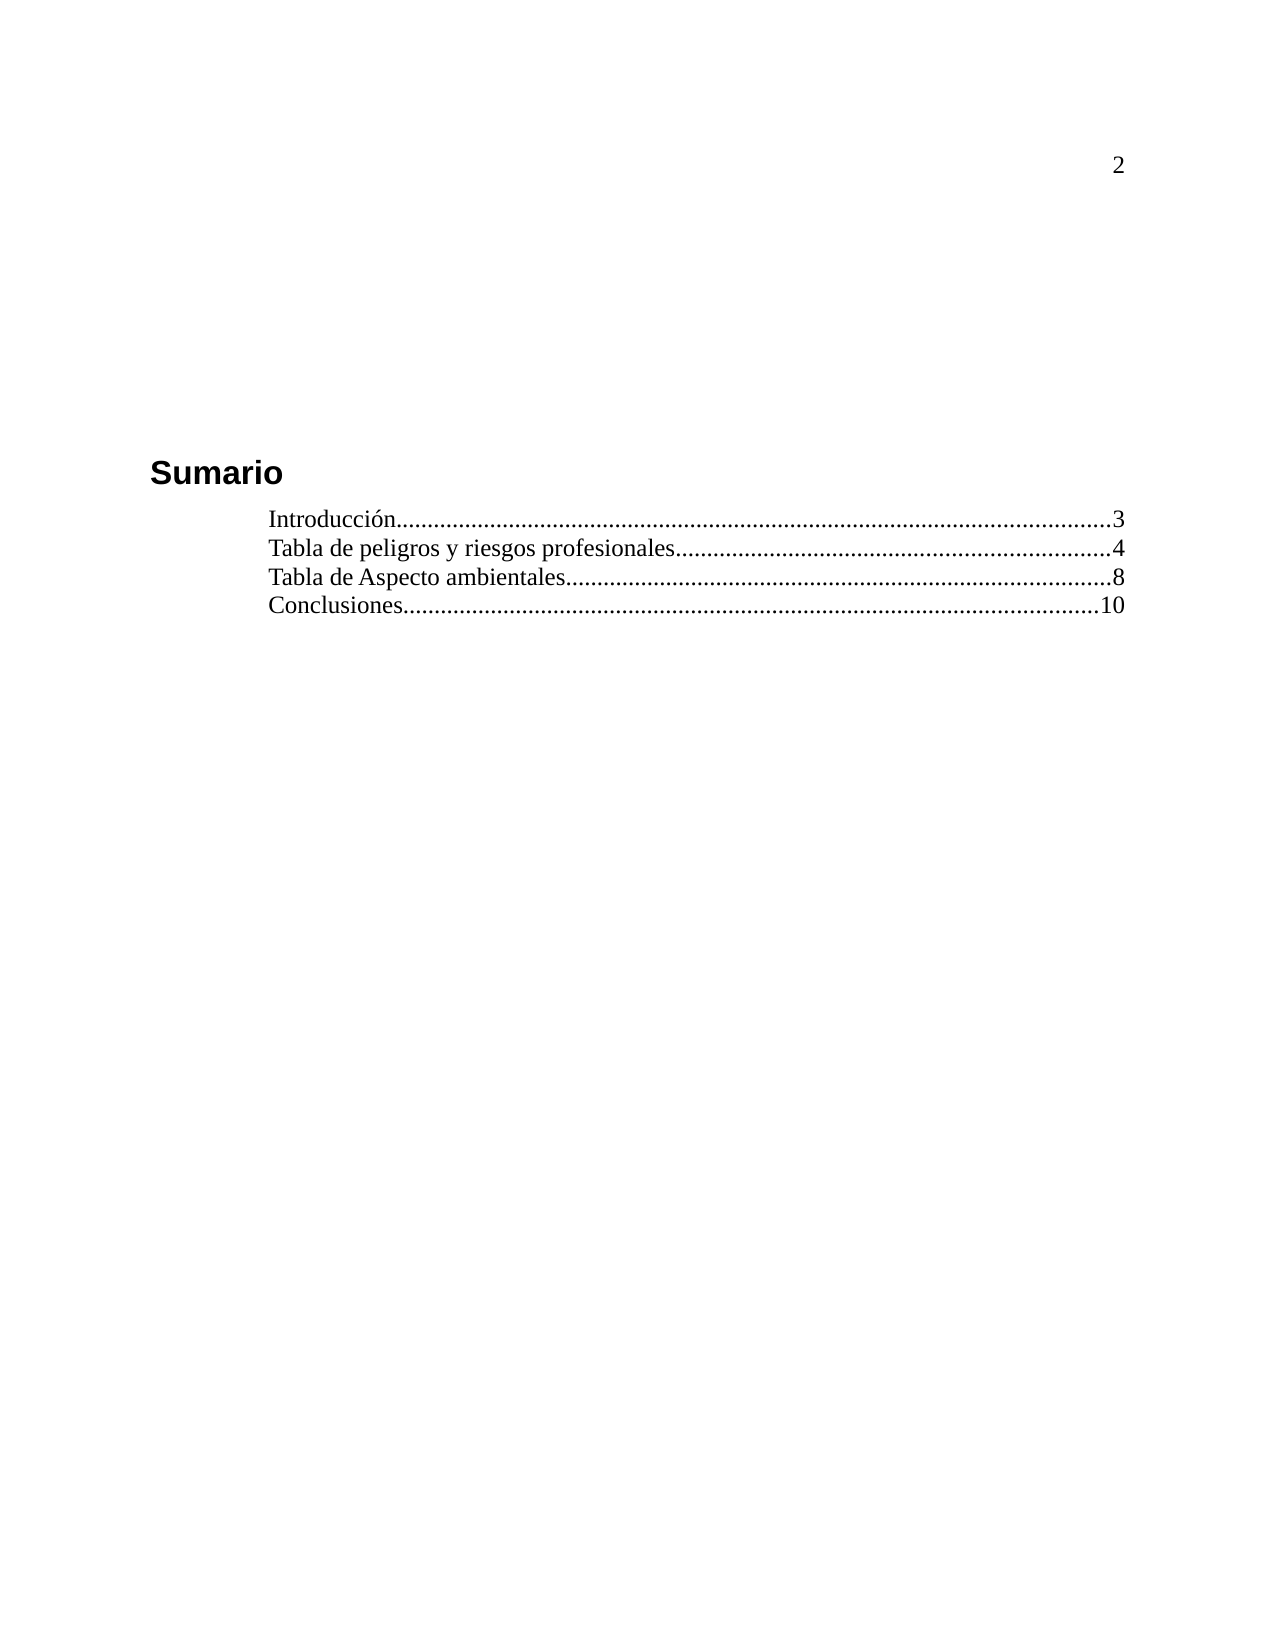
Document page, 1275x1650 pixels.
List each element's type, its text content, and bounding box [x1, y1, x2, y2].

text Tabla de Aspecto ambientales. 8 [268, 562, 1125, 590]
text Tabla de peligros y riesgos profesionales 4 [268, 533, 1125, 562]
subtitle Sumario [150, 453, 1125, 492]
text Conclusiones. 10 [268, 590, 1125, 619]
text Introducción. 3 [268, 504, 1125, 533]
